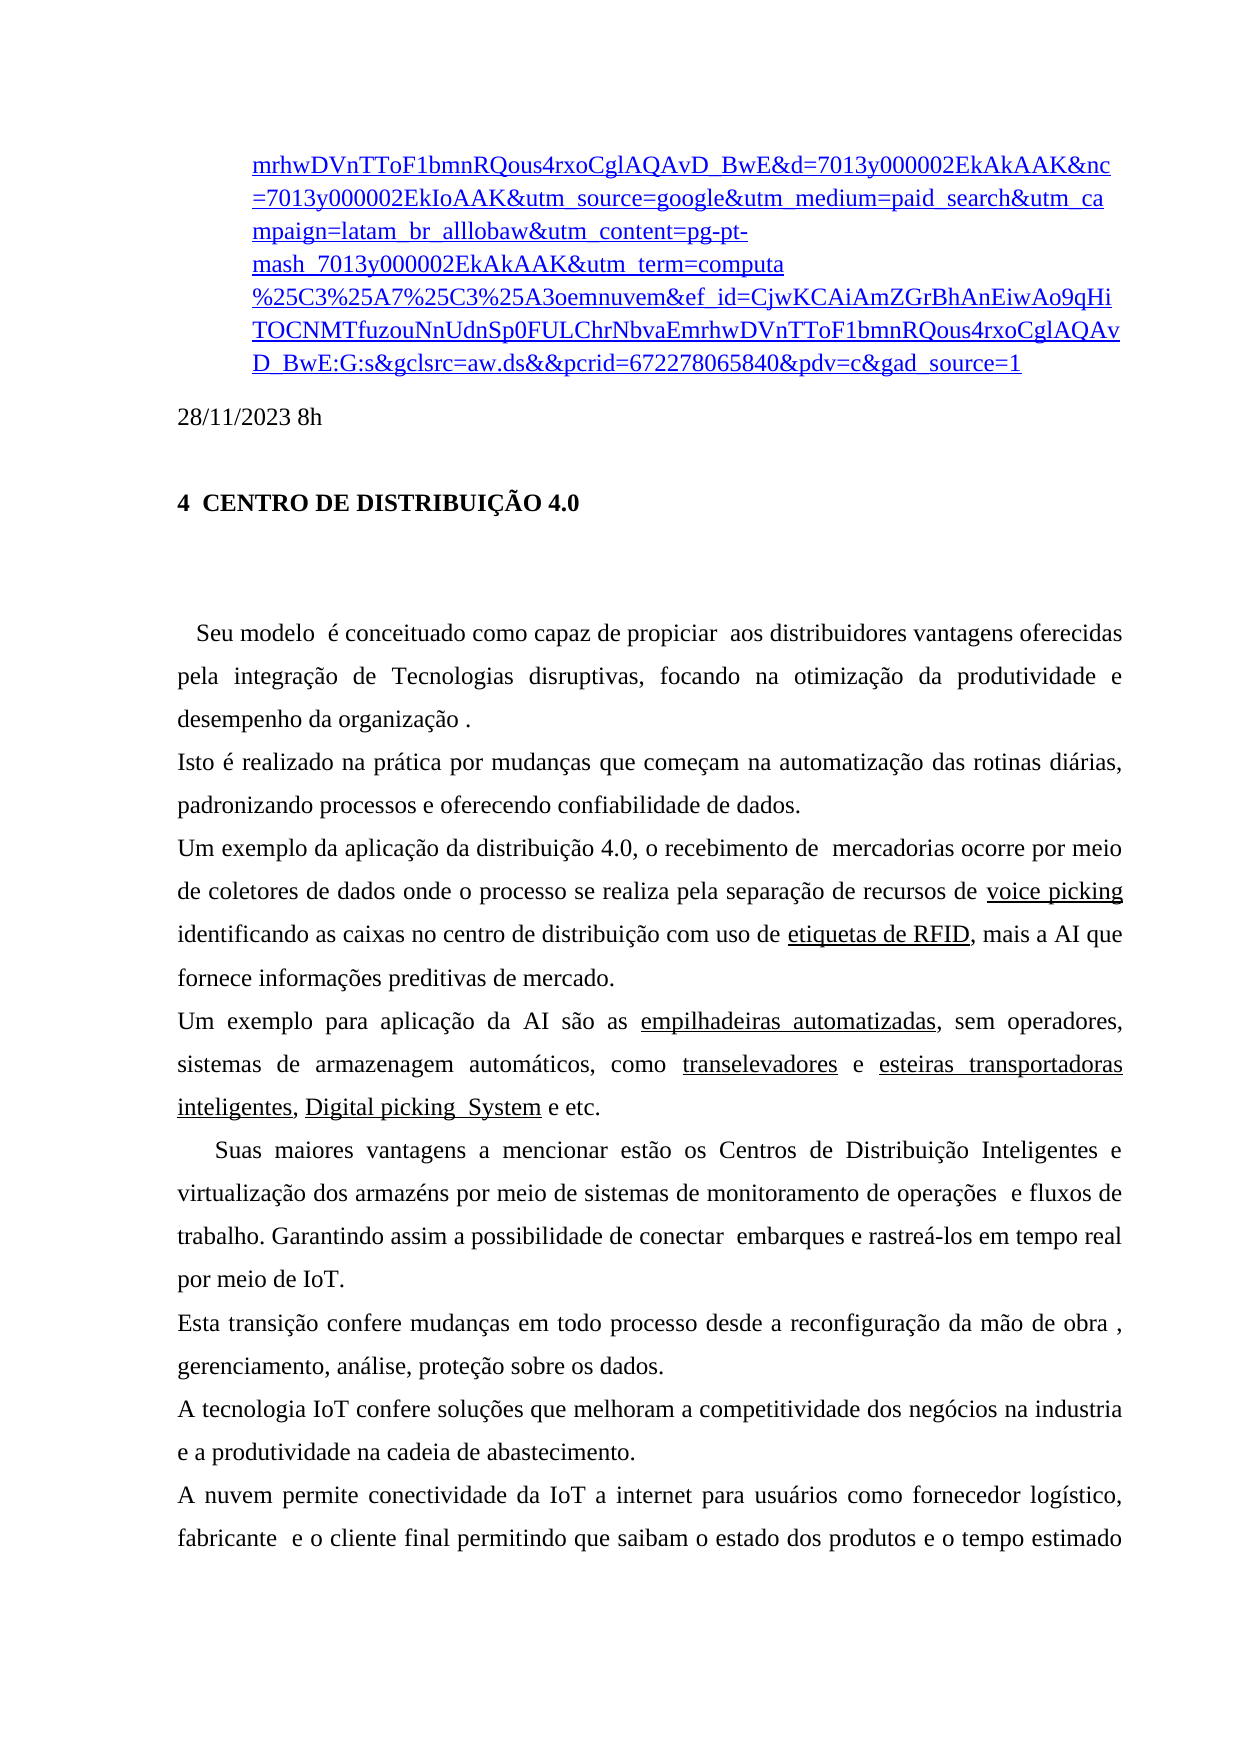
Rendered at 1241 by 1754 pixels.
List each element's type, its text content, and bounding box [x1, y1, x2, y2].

text Suas maiores vantagens a mencionar estão os Centros de Distribuição Inteligentes e virtualização dos armazéns por meio de sistemas de monitoramento de operações e fluxos de trabalho. Garantindo assim a possibilidade de conectar embarques e rastreá-los em tempo real por meio de IoT. [177, 1135, 1123, 1293]
text Um exemplo para aplicação da AI são as empilhadeiras automatizadas, sem operadores, sistemas de armazenagem automáticos, como transelevadores e esteiras transportadoras inteligentes, Digital picking System e etc. [177, 1006, 1123, 1121]
text Isto é realizado na prática por mudanças que começam na automatização das rotinas diárias, padronizando processos e oferecendo confiabilidade de dados. [177, 747, 1123, 819]
text Esta transição confere mudanças em todo processo desde a reconfiguração da mão de obra , gerenciamento, análise, proteção sobre os dados. [177, 1308, 1123, 1379]
text Seu modelo é conceituado como capaz de propiciar aos distribuidores vantagens oferecidas pela integração de Tecnologias disruptivas, focando na otimização da produtividade e desempenho da organização . [177, 618, 1123, 733]
text Um exemplo da aplicação da distribuição 4.0, o recebimento de mercadorias ocorre por meio de coletores de dados onde o processo se realiza pela separação de recursos de voice picking identificando as caixas no centro de distribuição com uso de etiquetas de RFID, mais a AI que fornece informações preditivas de mercado. [177, 833, 1123, 991]
text A tecnologia IoT confere soluções que melhoram a competitividade dos negócios na industria e a produtividade na cadeia de abastecimento. [177, 1394, 1123, 1466]
list mrhwDVnTToF1bmnRQous4rxoCglAQAvD_BwE&d=7013y000002EkAkAAK&nc=7013y000002EkIoAAK&utm_source=google&utm_medium=paid_search&utm_campaign=latam_br_alllobaw&utm_content=pg-pt-mash_7013y000002EkAkAAK&utm_term=computa%25C3%25A7%25C3%25A3oemnuvem&ef_id=CjwKCAiAmZGrBhAnEiwAo9qHiTOCNMTfuzouNnUdnSp0FULChrNbvaEmrhwDVnTToF1bmnRQous4rxoCglAQAvD_BwE:G:s&gclsrc=aw.ds&&pcrid=672278065840&pdv=c&gad_source=1 [214, 150, 1123, 377]
list 28/11/2023 8h [177, 402, 1123, 431]
text A nuvem permite conectividade da IoT a internet para usuários como fornecedor logístico, fabricante e o cliente final permitindo que saibam o estado dos produtos e o tempo estimado [177, 1480, 1123, 1552]
text 4 CENTRO DE DISTRIBUIÇÃO 4.0 [177, 488, 1123, 517]
